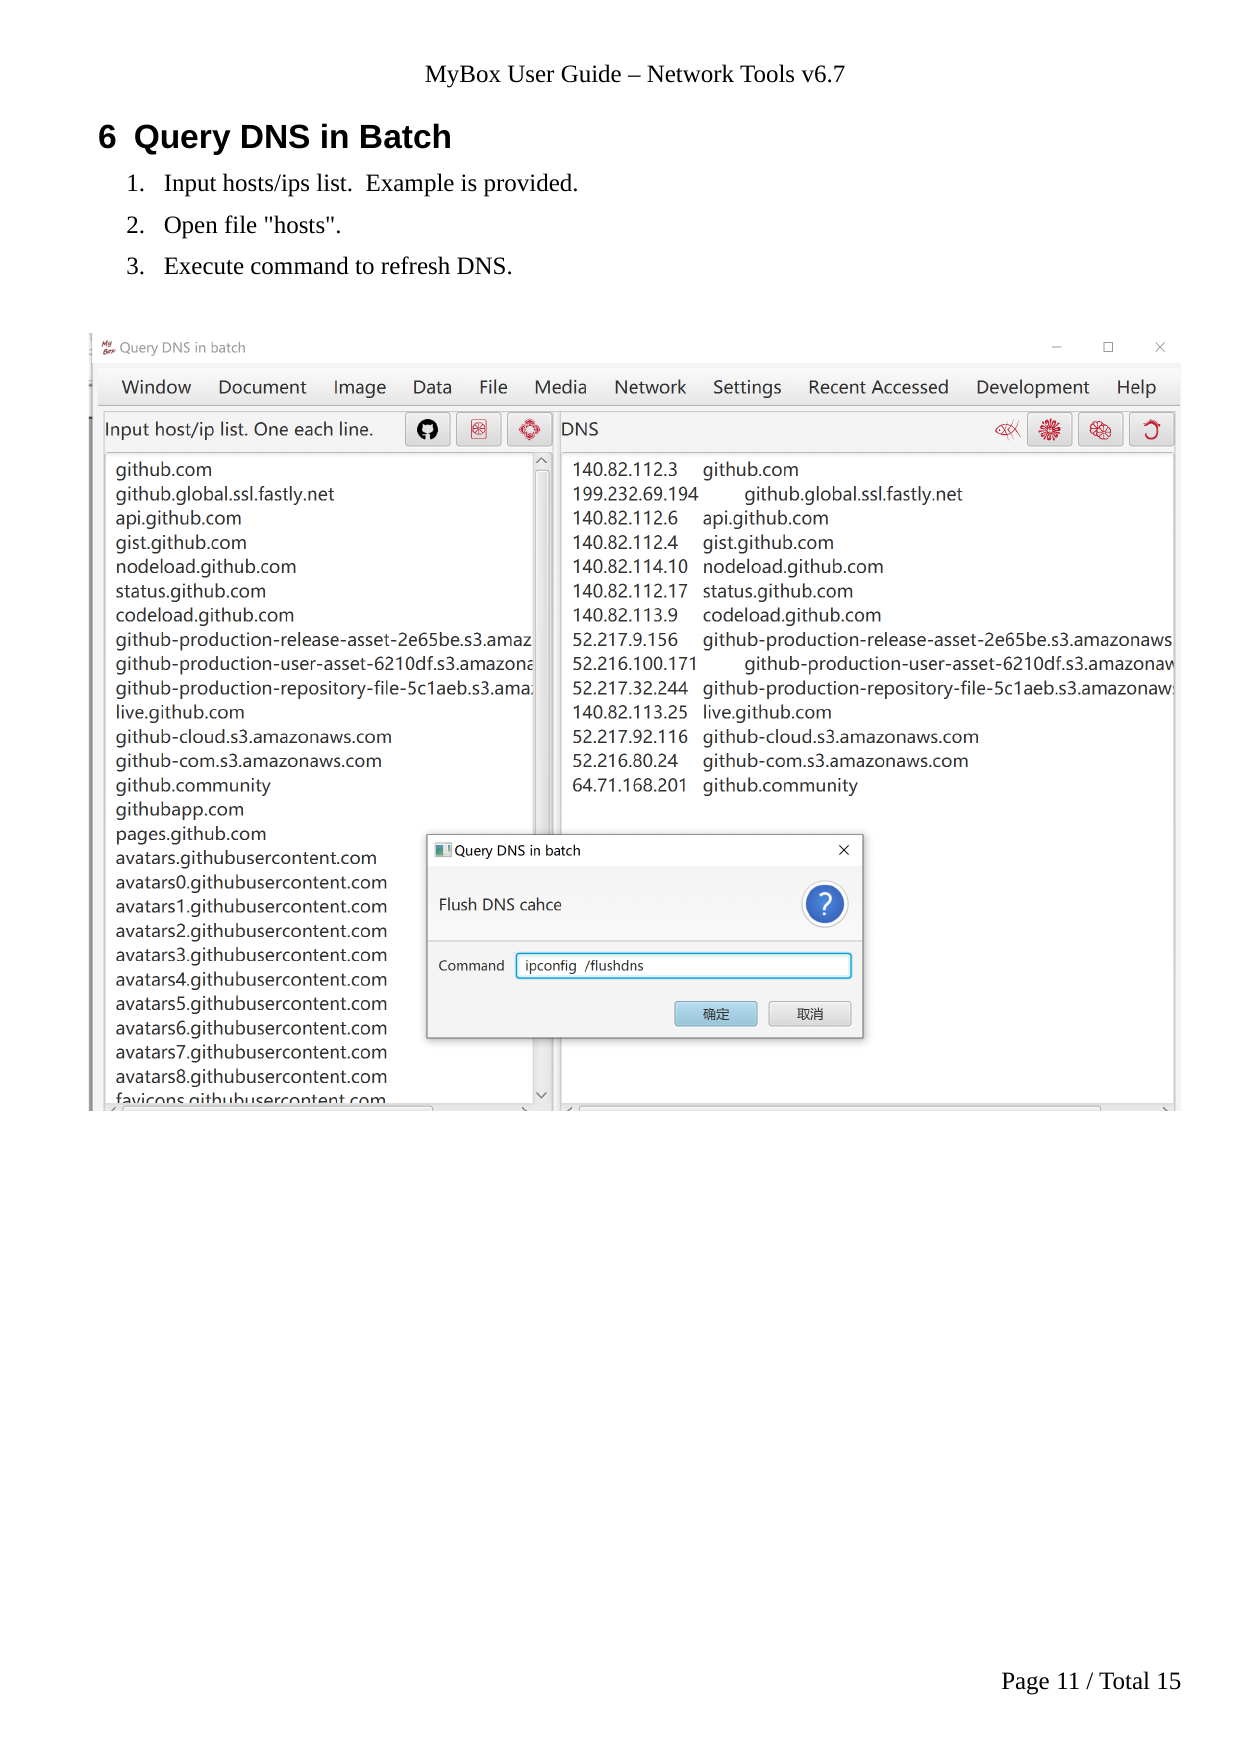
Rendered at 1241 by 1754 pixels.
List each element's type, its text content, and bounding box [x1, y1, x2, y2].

list Execute command to refresh DNS. [126, 251, 1181, 280]
picture [88, 333, 1182, 1111]
list Input hosts/ips list. Example is provided. [126, 168, 1181, 197]
subtitle Query DNS in Batch [88, 117, 1181, 156]
list Open file "hosts". [126, 210, 1181, 238]
